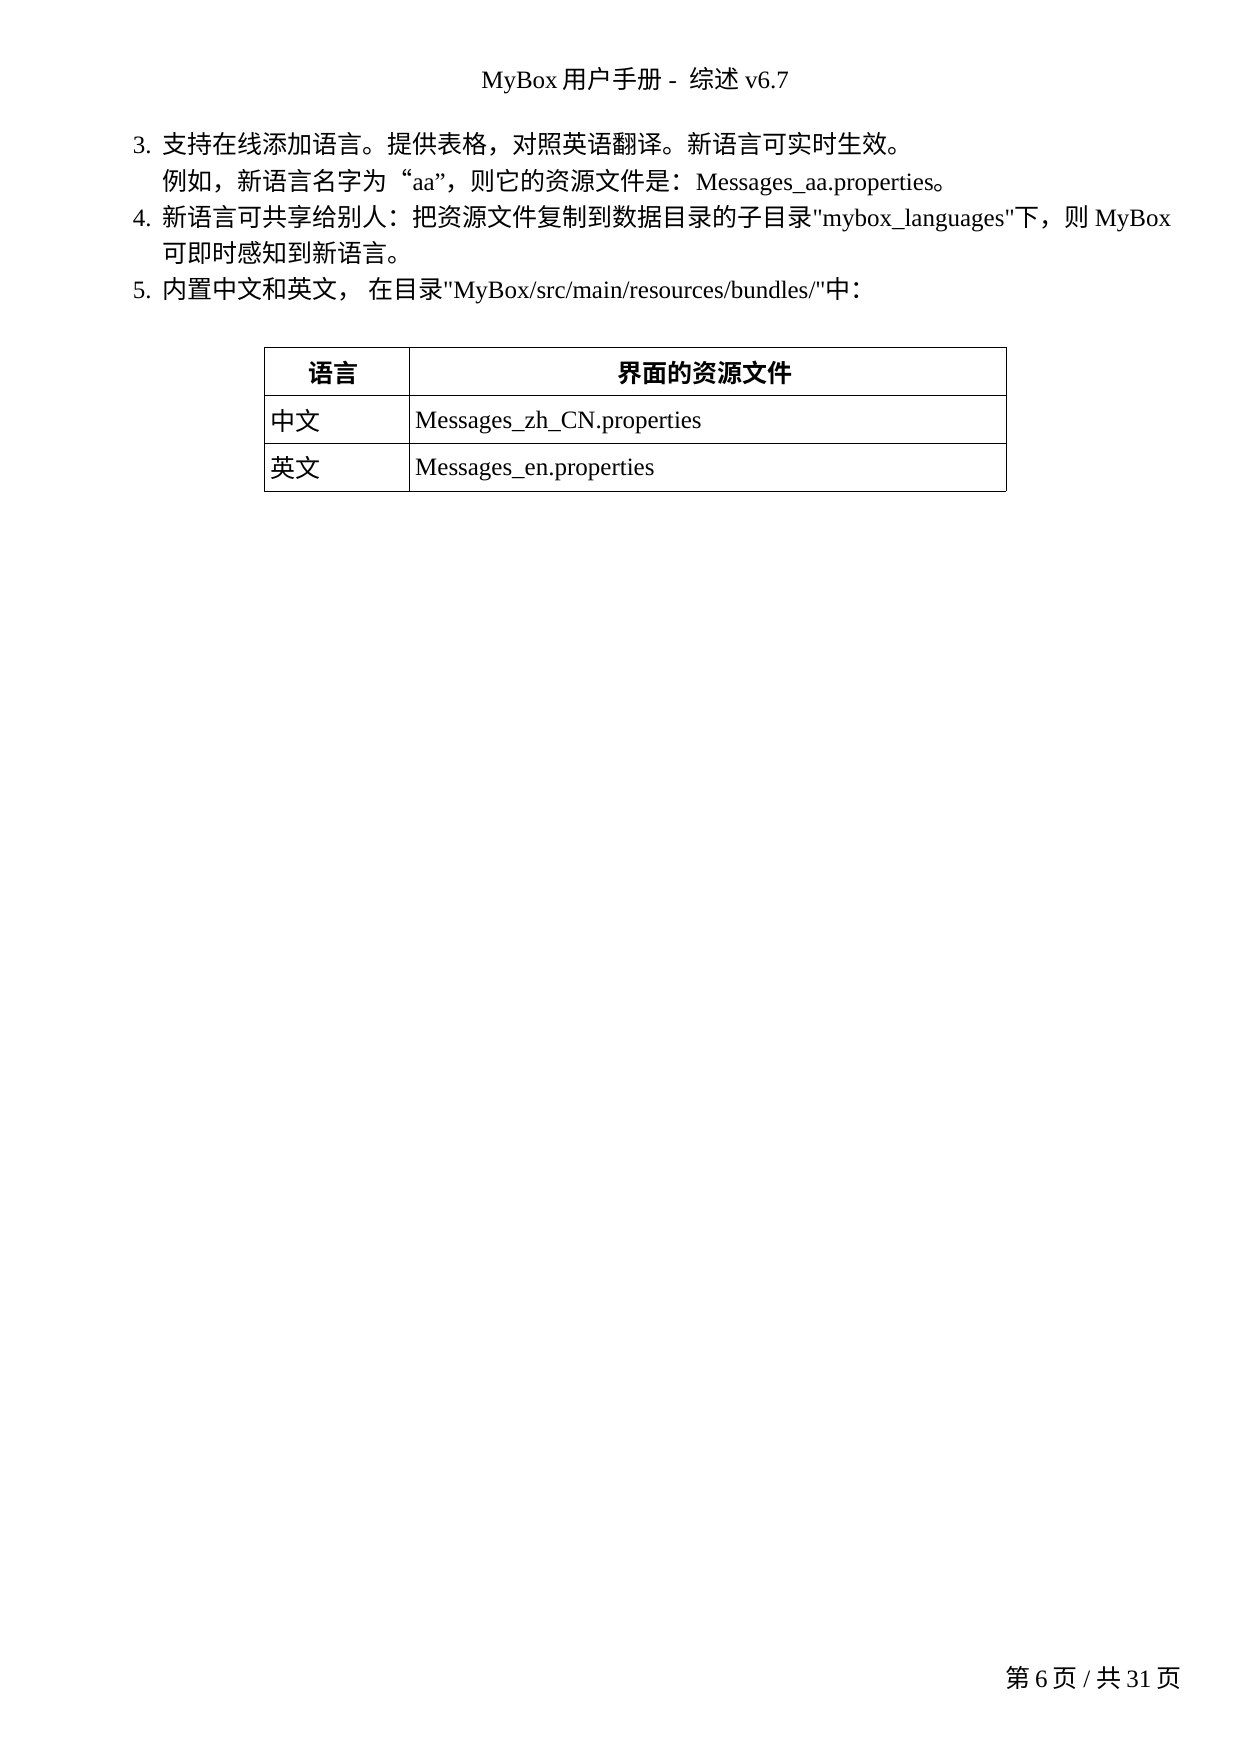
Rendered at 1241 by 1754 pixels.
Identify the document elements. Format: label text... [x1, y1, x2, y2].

table_cell Messages_en.properties [410, 444, 1006, 491]
table_header 界面的资源文件 [410, 348, 1006, 395]
table_header 语言 [265, 348, 409, 395]
list 支持在线添加语言。提供表格，对照英语翻译。新语言可实时生效。 例如，新语言名字为“aa”，则它的资源文件是：Messages_aa.properties。 [133, 125, 1181, 197]
table_cell 英文 [265, 444, 409, 491]
list 新语言可共享给别人：把资源文件复制到数据目录的子目录"mybox_languages"下，则MyBox可即时感知到新语言。 [133, 197, 1181, 270]
table_cell Messages_zh_CN.properties [410, 396, 1006, 443]
list 内置中文和英文， 在目录"MyBox/src/main/resources/bundles/"中： [133, 270, 1181, 306]
table_cell 中文 [265, 396, 409, 443]
